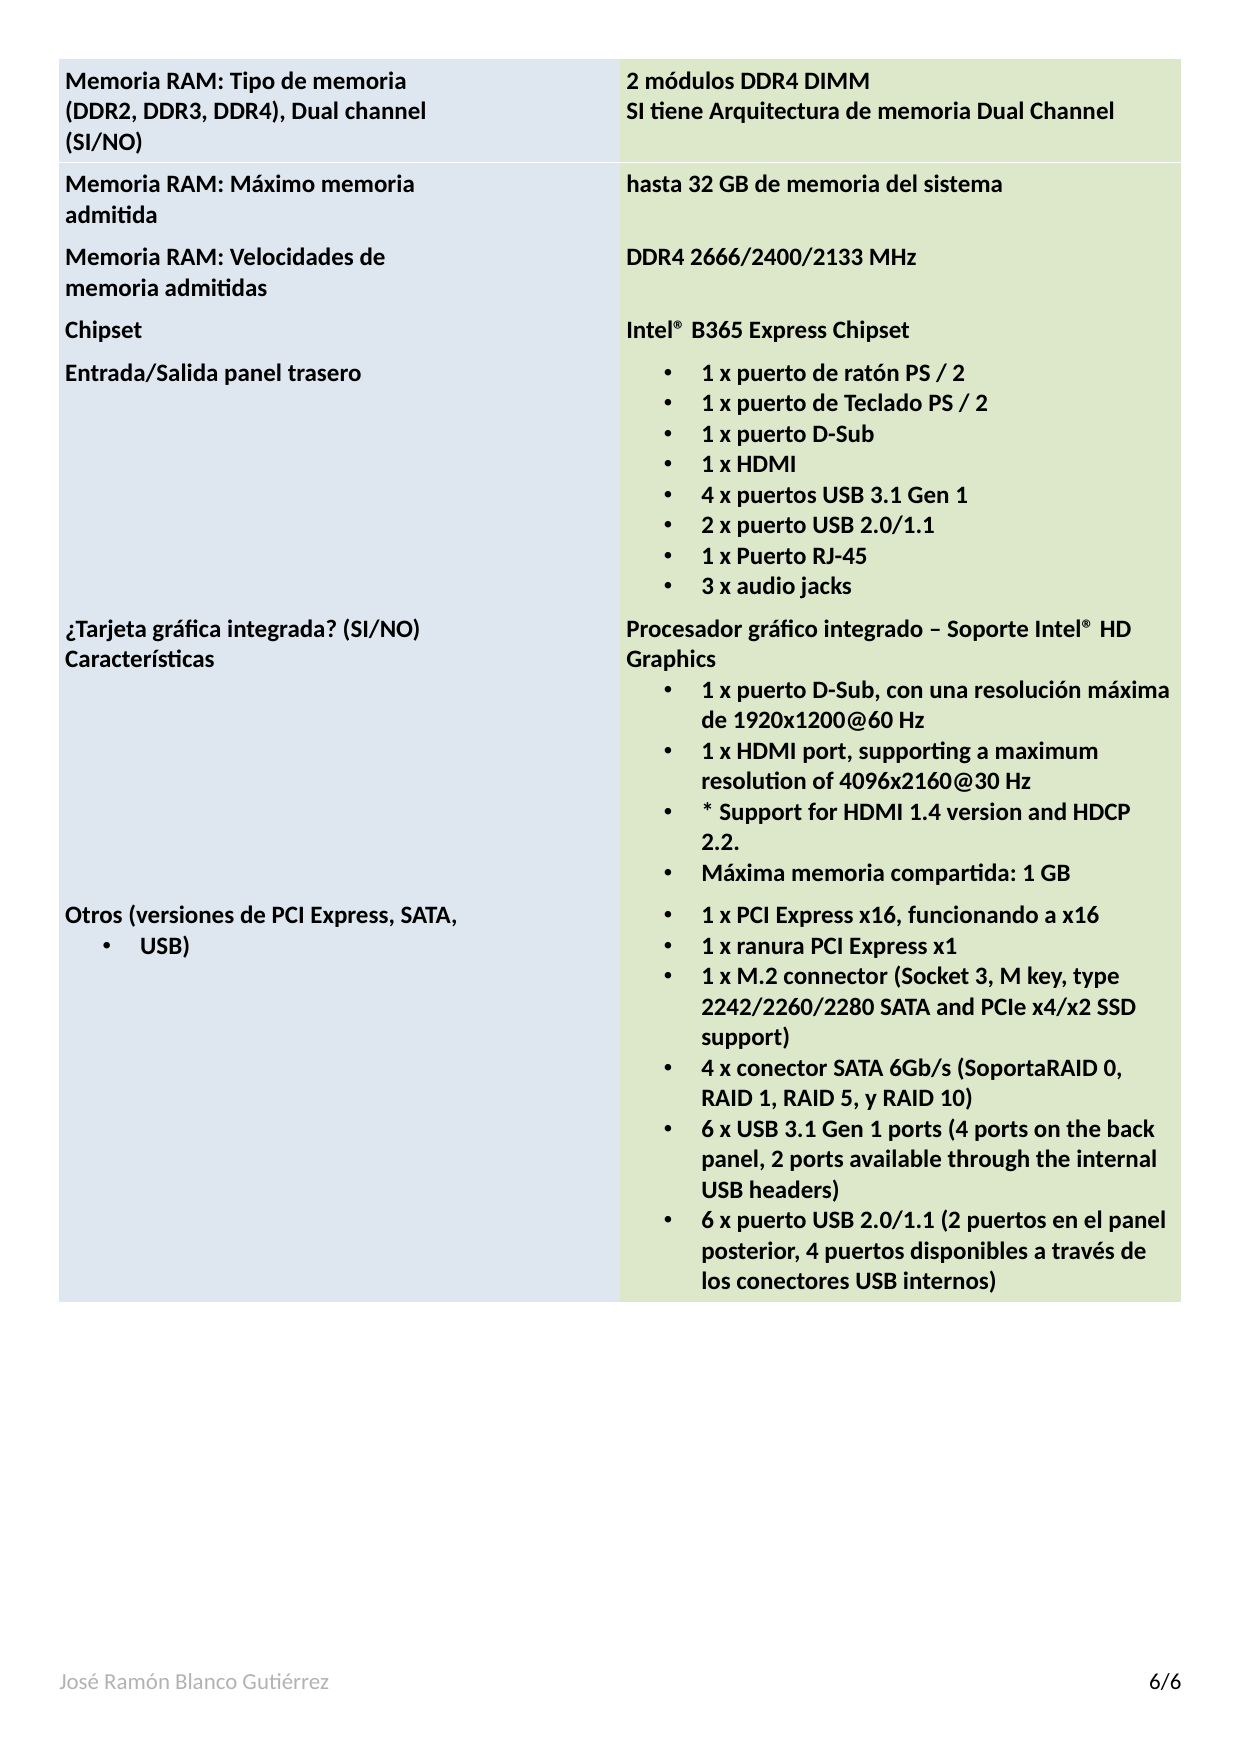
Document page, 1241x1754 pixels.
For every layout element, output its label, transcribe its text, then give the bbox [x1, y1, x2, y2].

table_cell DDR4 2666/2400/2133 MHz [620, 235, 1181, 308]
table_cell Entrada/Salida panel trasero [59, 351, 620, 607]
table_cell Memoria RAM: Tipo de memoria (DDR2, DDR3, DDR4), Dual channel (SI/NO) [59, 59, 620, 162]
table_cell 1 x PCI Express x16, funcionando a x16 1 x ranura PCI Express x1 1 x M.2 connector (Socket 3, M key, type 2242/2260/2280 SATA and PCIe x4/x2 SSD support) 4 x conector SATA 6Gb/s (SoportaRAID 0, RAID 1, RAID 5, y RAID 10) 6 x USB 3.1 Gen 1 ports (4 ports on the back panel, 2 ports available through the internal USB headers) 6 x puerto USB 2.0/1.1 (2 puertos en el panel posterior, 4 puertos disponibles a través de los conectores USB internos) [620, 893, 1181, 1302]
table_cell ¿Tarjeta gráfica integrada? (SI/NO) Características [59, 607, 620, 893]
table_cell Intel® B365 Express Chipset [620, 308, 1181, 351]
table_cell Chipset [59, 308, 620, 351]
table_cell Procesador gráfico integrado – Soporte Intel® HD Graphics 1 x puerto D-Sub, con una resolución máxima de 1920x1200@60 Hz 1 x HDMI port, supporting a maximum resolution of 4096x2160@30 Hz * Support for HDMI 1.4 version and HDCP 2.2. Máxima memoria compartida: 1 GB [620, 607, 1181, 893]
table_cell 2 módulos DDR4 DIMM SI tiene Arquitectura de memoria Dual Channel [620, 59, 1181, 162]
table_cell 1 x puerto de ratón PS / 2 1 x puerto de Teclado PS / 2 1 x puerto D-Sub 1 x HDMI 4 x puertos USB 3.1 Gen 1 2 x puerto USB 2.0/1.1 1 x Puerto RJ-45 3 x audio jacks [620, 351, 1181, 607]
table_cell Memoria RAM: Máximo memoria admitida [59, 163, 620, 235]
table_cell hasta 32 GB de memoria del sistema [620, 163, 1181, 235]
table_cell Otros (versiones de PCI Express, SATA, USB) [59, 893, 620, 1302]
table_cell Memoria RAM: Velocidades de memoria admitidas [59, 235, 620, 308]
